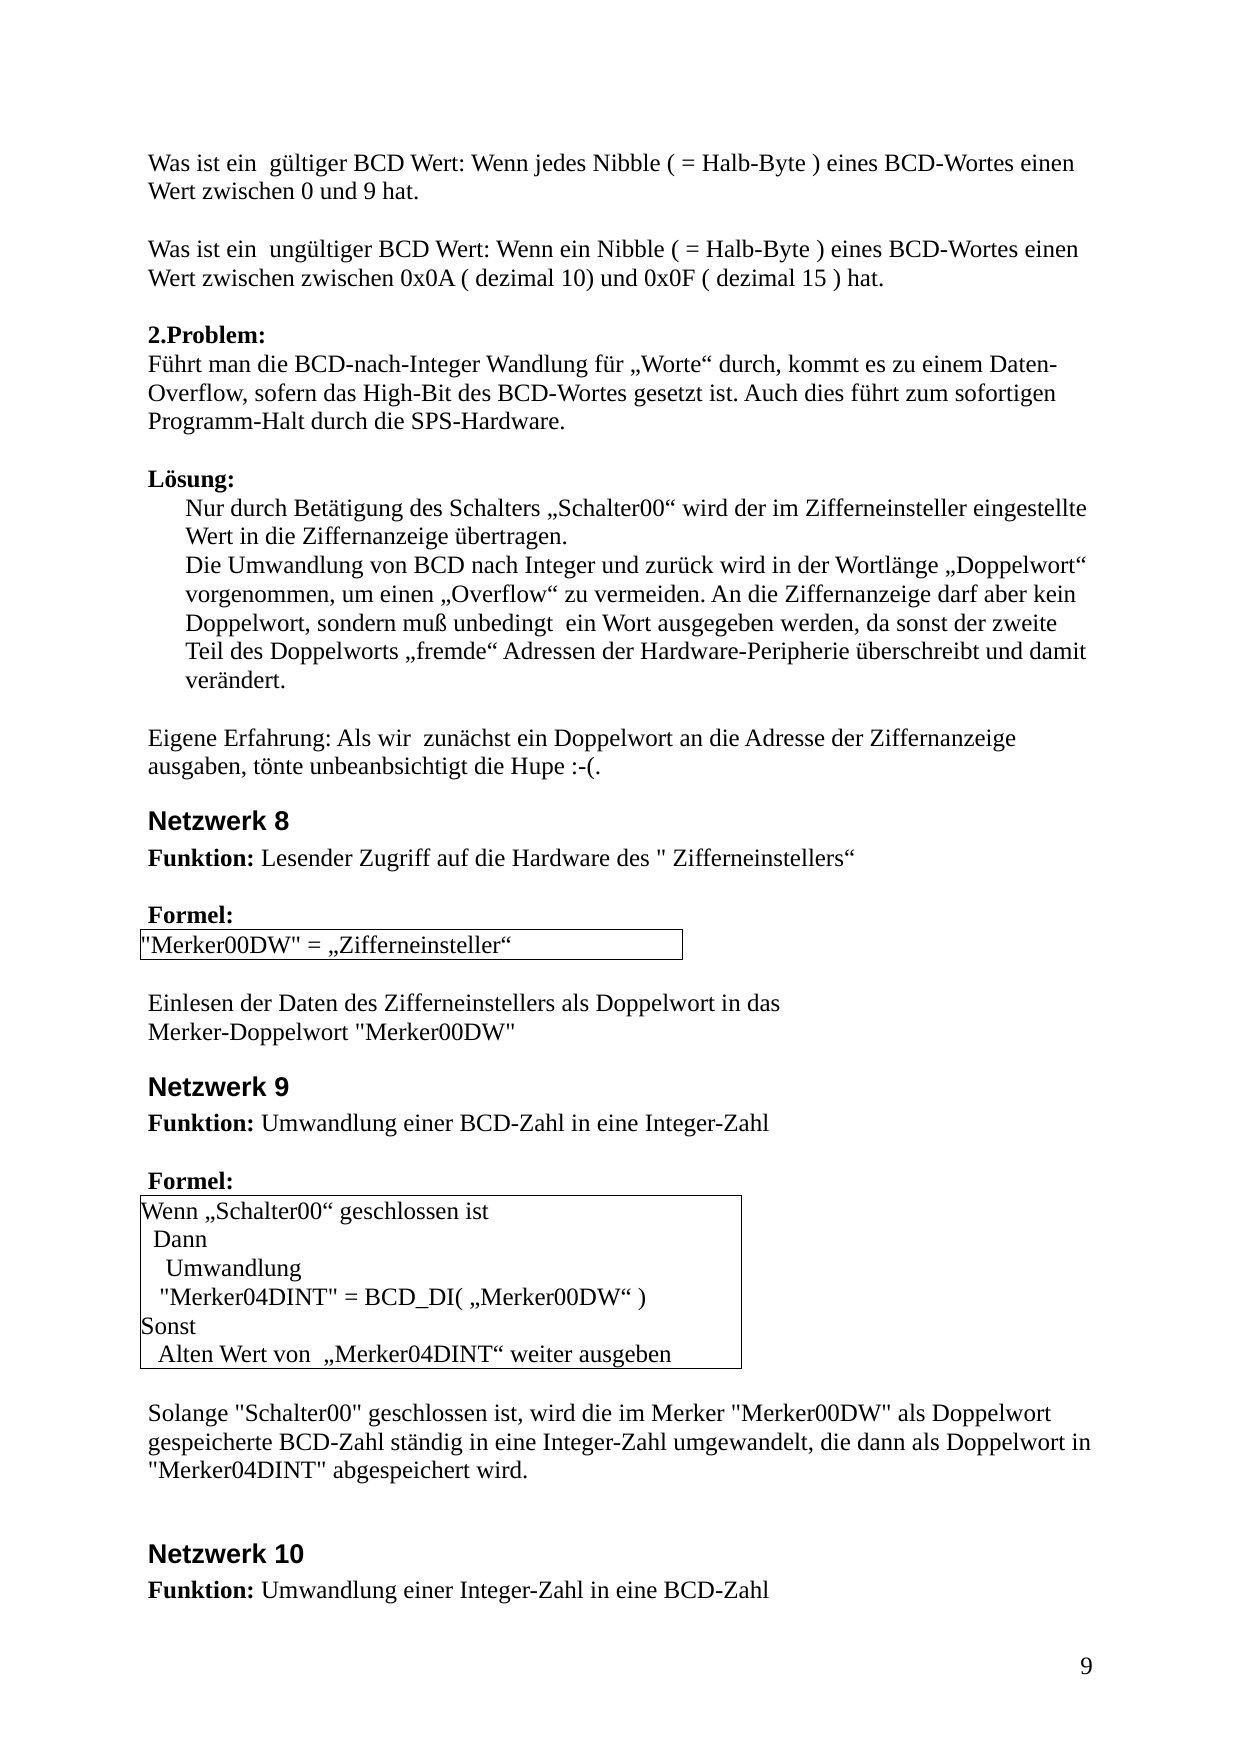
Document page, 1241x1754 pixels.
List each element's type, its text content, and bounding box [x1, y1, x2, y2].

subtitle Netzwerk 8 [148, 805, 1093, 836]
subtitle Was ist ein gültiger BCD Wert: Wenn jedes Nibble ( = Halb-Byte ) eines BCD-Wortes einen Wert zwischen 0 und 9 hat. [148, 148, 1093, 205]
text 2.Problem: [148, 320, 1093, 349]
text Lösung: [148, 464, 1093, 493]
table_header "Merker00DW" = „Zifferneinsteller“ [141, 930, 682, 959]
subtitle Führt man die BCD-nach-Integer Wandlung für „Worte“ durch, kommt es zu einem Daten-Overflow, sofern das High-Bit des BCD-Wortes gesetzt ist. Auch dies führt zum sofortigen Programm-Halt durch die SPS-Hardware. [148, 349, 1093, 435]
subtitle Netzwerk 10 [148, 1538, 1093, 1569]
text Formel: [148, 900, 1093, 929]
text Funktion: Umwandlung einer BCD-Zahl in eine Integer-Zahl [148, 1108, 1093, 1137]
table_header Wenn „Schalter00“ geschlossen ist Dann Umwandlung "Merker04DINT" = BCD_DI( „Merker00DW“ ) Sonst Alten Wert von „Merker04DINT“ weiter ausgeben [141, 1196, 741, 1368]
list Nur durch Betätigung des Schalters „Schalter00“ wird der im Zifferneinsteller eingestellte Wert in die Ziffernanzeige übertragen. [148, 493, 1093, 550]
text Formel: [148, 1166, 1093, 1195]
subtitle Was ist ein ungültiger BCD Wert: Wenn ein Nibble ( = Halb-Byte ) eines BCD-Wortes einen Wert zwischen zwischen 0x0A ( dezimal 10) und 0x0F ( dezimal 15 ) hat. [148, 234, 1093, 291]
text Eigene Erfahrung: Als wir zunächst ein Doppelwort an die Adresse der Ziffernanzeige ausgaben, tönte unbeanbsichtigt die Hupe :-(. [148, 723, 1093, 780]
subtitle Netzwerk 9 [148, 1071, 1093, 1102]
text Solange "Schalter00" geschlossen ist, wird die im Merker "Merker00DW" als Doppelwort gespeicherte BCD-Zahl ständig in eine Integer-Zahl umgewandelt, die dann als Doppelwort in "Merker04DINT" abgespeichert wird. [148, 1398, 1093, 1484]
text Merker-Doppelwort "Merker00DW" [148, 1017, 1093, 1046]
list Die Umwandlung von BCD nach Integer und zurück wird in der Wortlänge „Doppelwort“ vorgenommen, um einen „Overflow“ zu vermeiden. An die Ziffernanzeige darf aber kein Doppelwort, sondern muß unbedingt ein Wort ausgegeben werden, da sonst der zweite Teil des Doppelworts „fremde“ Adressen der Hardware-Peripherie überschreibt und damit verändert. [148, 550, 1093, 694]
text Funktion: Umwandlung einer Integer-Zahl in eine BCD-Zahl [148, 1576, 1093, 1604]
text Funktion: Lesender Zugriff auf die Hardware des " Zifferneinstellers“ [148, 843, 1093, 871]
text Einlesen der Daten des Zifferneinstellers als Doppelwort in das [148, 988, 1093, 1017]
